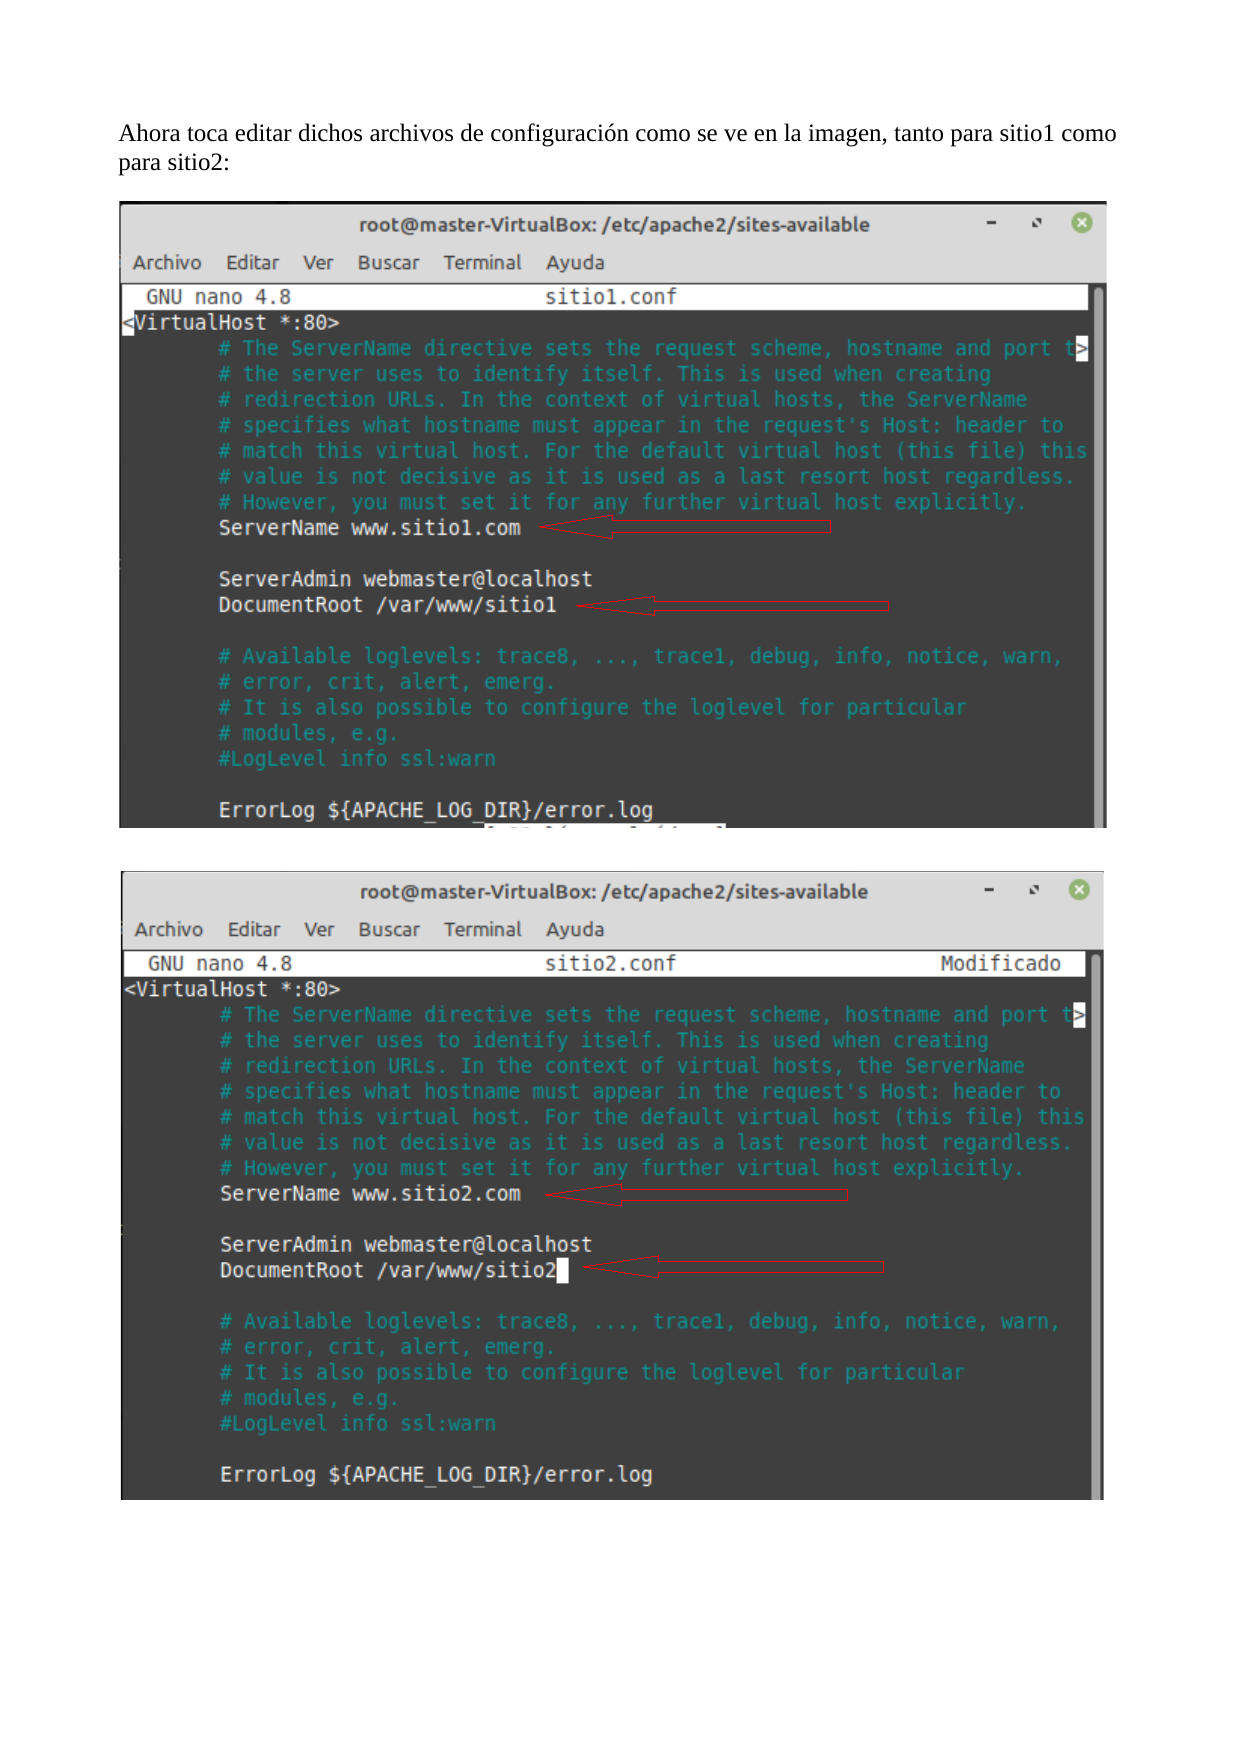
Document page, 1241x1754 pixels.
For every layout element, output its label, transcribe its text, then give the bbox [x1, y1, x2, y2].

text Ahora toca editar dichos archivos de configuración como se ve en la imagen, tanto para sitio1 como para sitio2: [118, 118, 1122, 176]
picture [892, 201, 1107, 828]
picture [890, 871, 1104, 1500]
